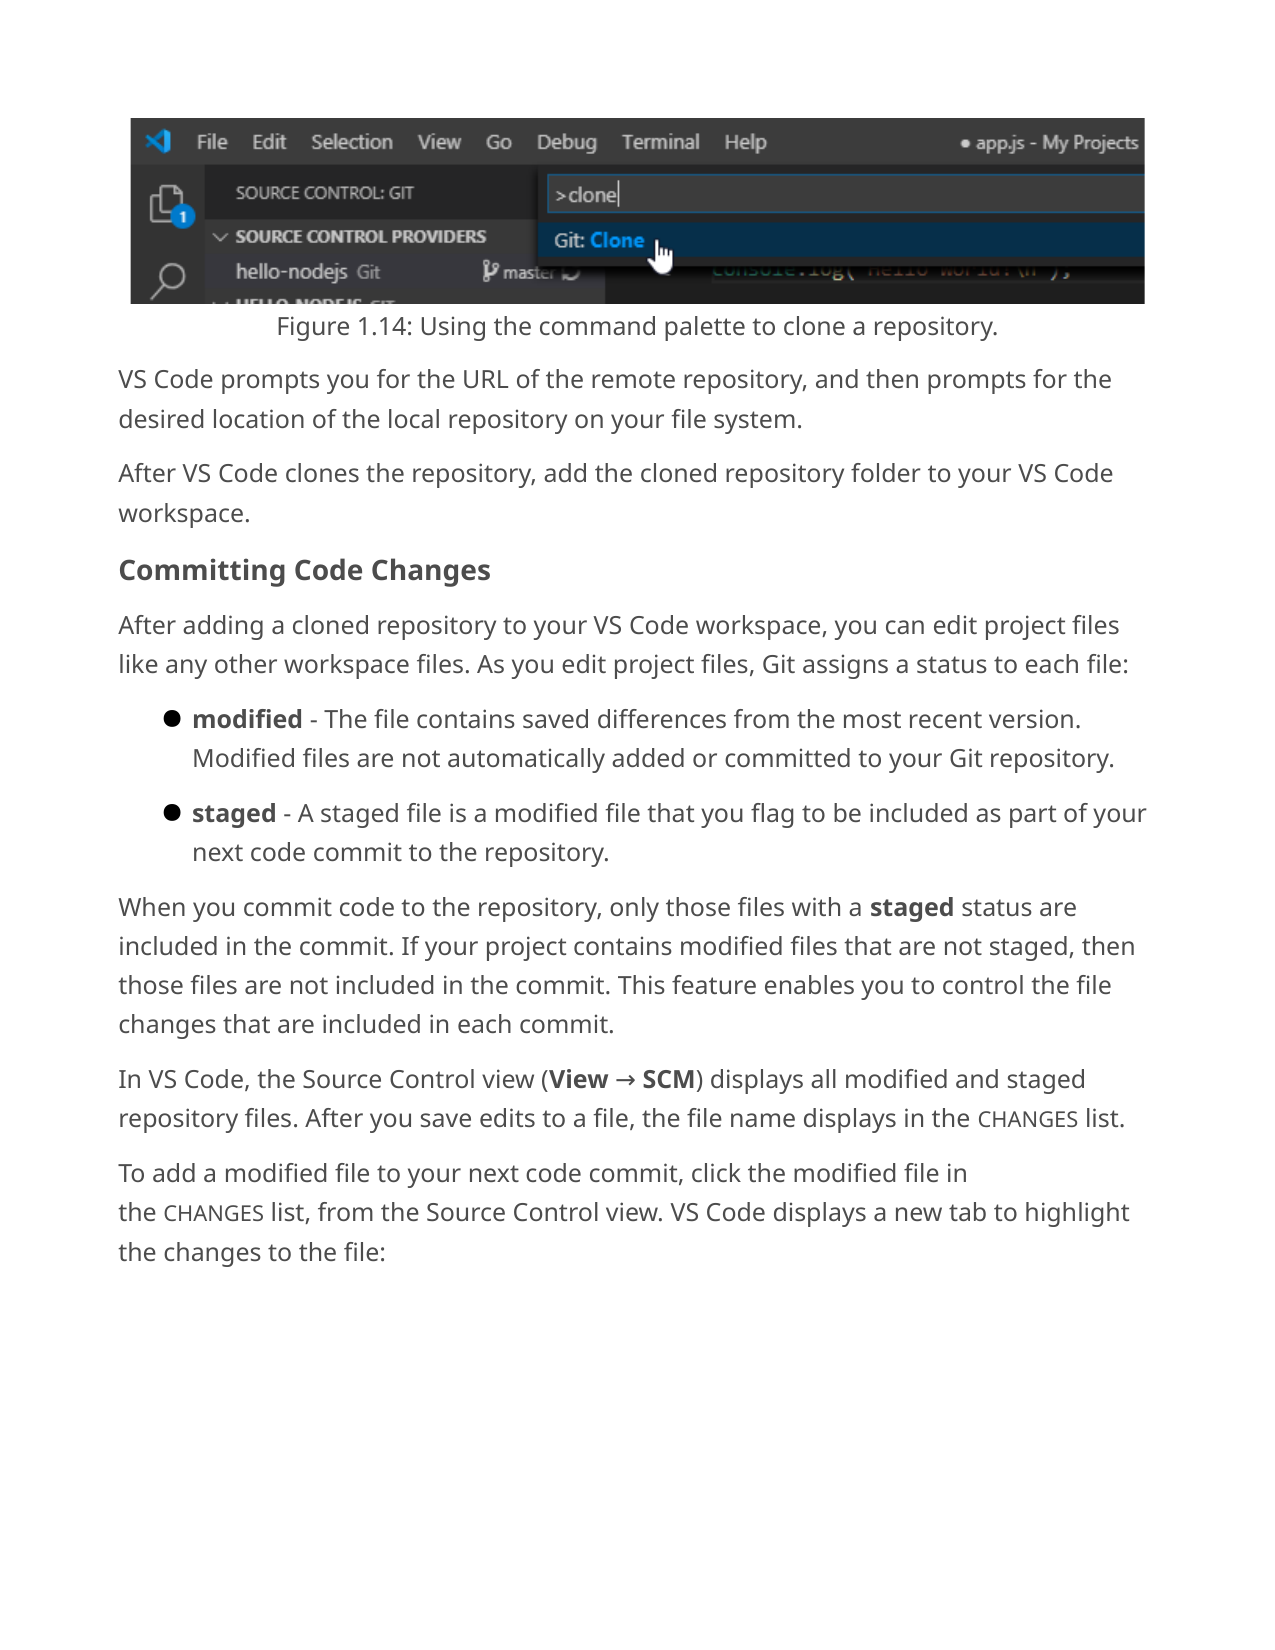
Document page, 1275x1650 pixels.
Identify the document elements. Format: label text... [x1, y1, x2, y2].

list staged - A staged file is a modified file that you flag to be included as part of your next code commit to the repository. [162, 796, 1157, 869]
list modified - The file contains saved differences from the most recent version. Modified files are not automatically added or committed to your Git repository. [162, 702, 1157, 775]
text After adding a cloned repository to your VS Code workspace, you can edit project files like any other workspace files. As you edit project files, Git assigns a status to each file: [118, 608, 1157, 681]
text Figure 1.14: Using the command palette to clone a repository. [118, 308, 1157, 342]
subtitle Committing Code Changes [118, 550, 1157, 588]
text VS Code prompts you for the URL of the remote repository, and then prompts for the desired location of the local repository on your file system. [118, 362, 1157, 435]
text After VS Code clones the repository, add the cloned repository folder to your VS Code workspace. [118, 456, 1157, 529]
text In VS Code, the Source Control view (View → SCM) displays all modified and staged repository files. After you save edits to a file, the file name displays in the CHANGES list. [118, 1062, 1157, 1135]
picture [130, 118, 1145, 304]
text To add a modified file to your next code commit, click the modified file in the CHANGES list, from the Source Control view. VS Code displays a new tab to highlight the changes to the file: [118, 1156, 1157, 1268]
text When you commit code to the repository, only those files with a staged status are included in the commit. If your project contains modified files that are not staged, then those files are not included in the commit. This feature enables you to control the file changes that are included in each commit. [118, 889, 1157, 1041]
